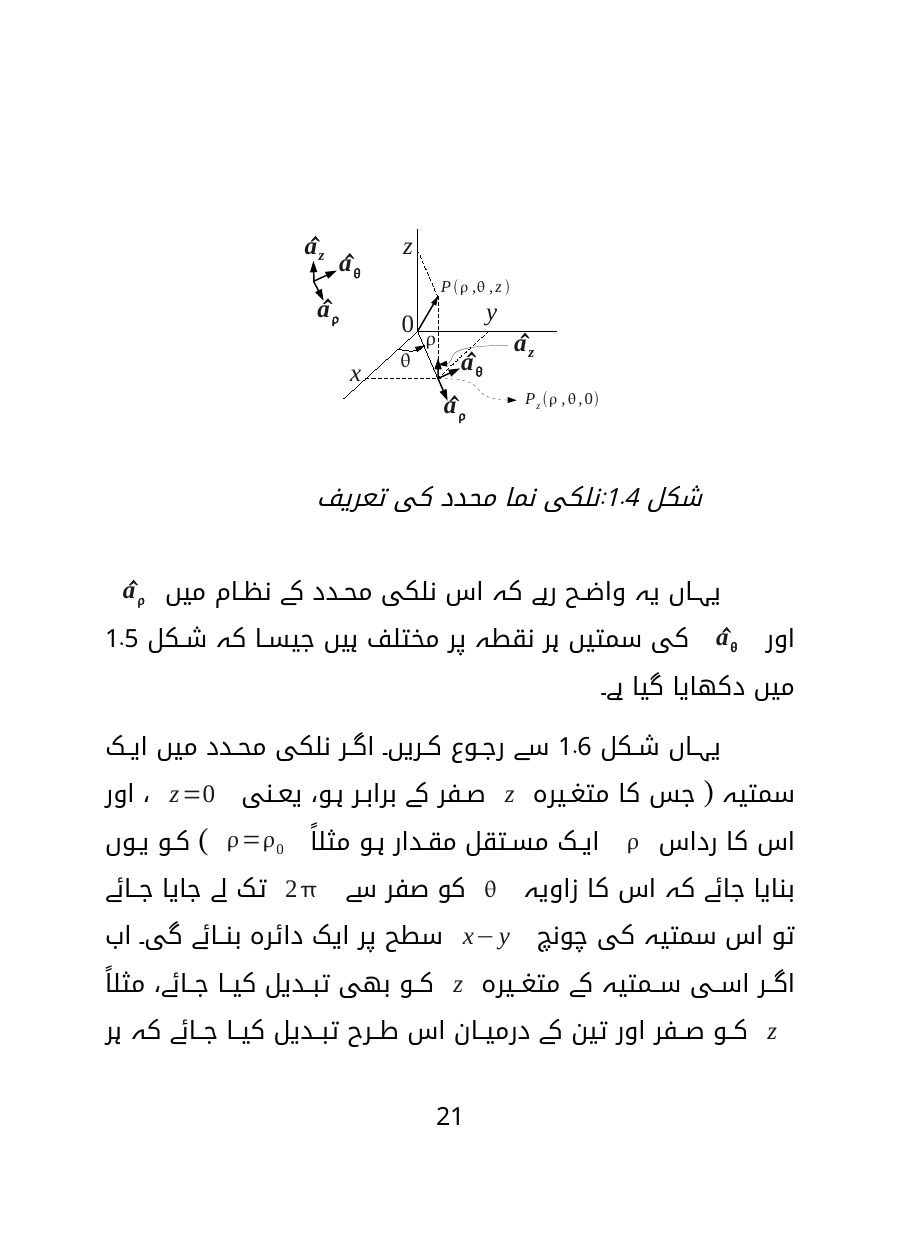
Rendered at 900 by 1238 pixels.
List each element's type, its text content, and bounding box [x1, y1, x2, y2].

text شکل 1.4:نلکی نما محدد کی تعریف [198, 181, 702, 522]
text یہاں یہ واضح رہے کہ اس نلکی محدد کے نظام میں اور کی سمتیں ہر نقطہ پر مختلف ہیں جیسا کہ شکل 1.5 میں دکھایا گیا ہے۔ [105, 568, 795, 711]
text یہاں شکل 1.6 سے رجوع کریں۔ اگر نلکی محدد میں ایک سمتیہ ( جس کا متغیرہصفر کے برابر ہو، یعنی ، اور اس کا رداس ایک مستقل مقدار ہو مثلاً ) کو یوں بنایا جائے کہ اس کا زاویہ کو صفر سے تک لے جایا جائے تو اس سمتیہ کی چونچ سطح پر ایک دائرہ بنائے گی۔ اب اگر اسی سمتیہ کے متغیرہکو بھی تبدیل کیا جائے، مثلاً کو صفر اور تین کے درمیان اس طرح تبدیل کیا جائے کہ ہرپرکو صفر سے تین تک لے جایا جائے تو یہ سمتیہ ایک نلکی بنائے گی۔ اسی وجہ سے اس نظام کو نلکی محدد کہتے ہیں۔ اب اگر ہم سمتیہ کے تینوں متغیرہ تبدیل کریں تو ہمیں نلکی کا حجم ملتا ہے۔ اگلے تین مساوات ان باتوں کو ظاہر کرتے ہیں۔ [105, 723, 795, 1055]
